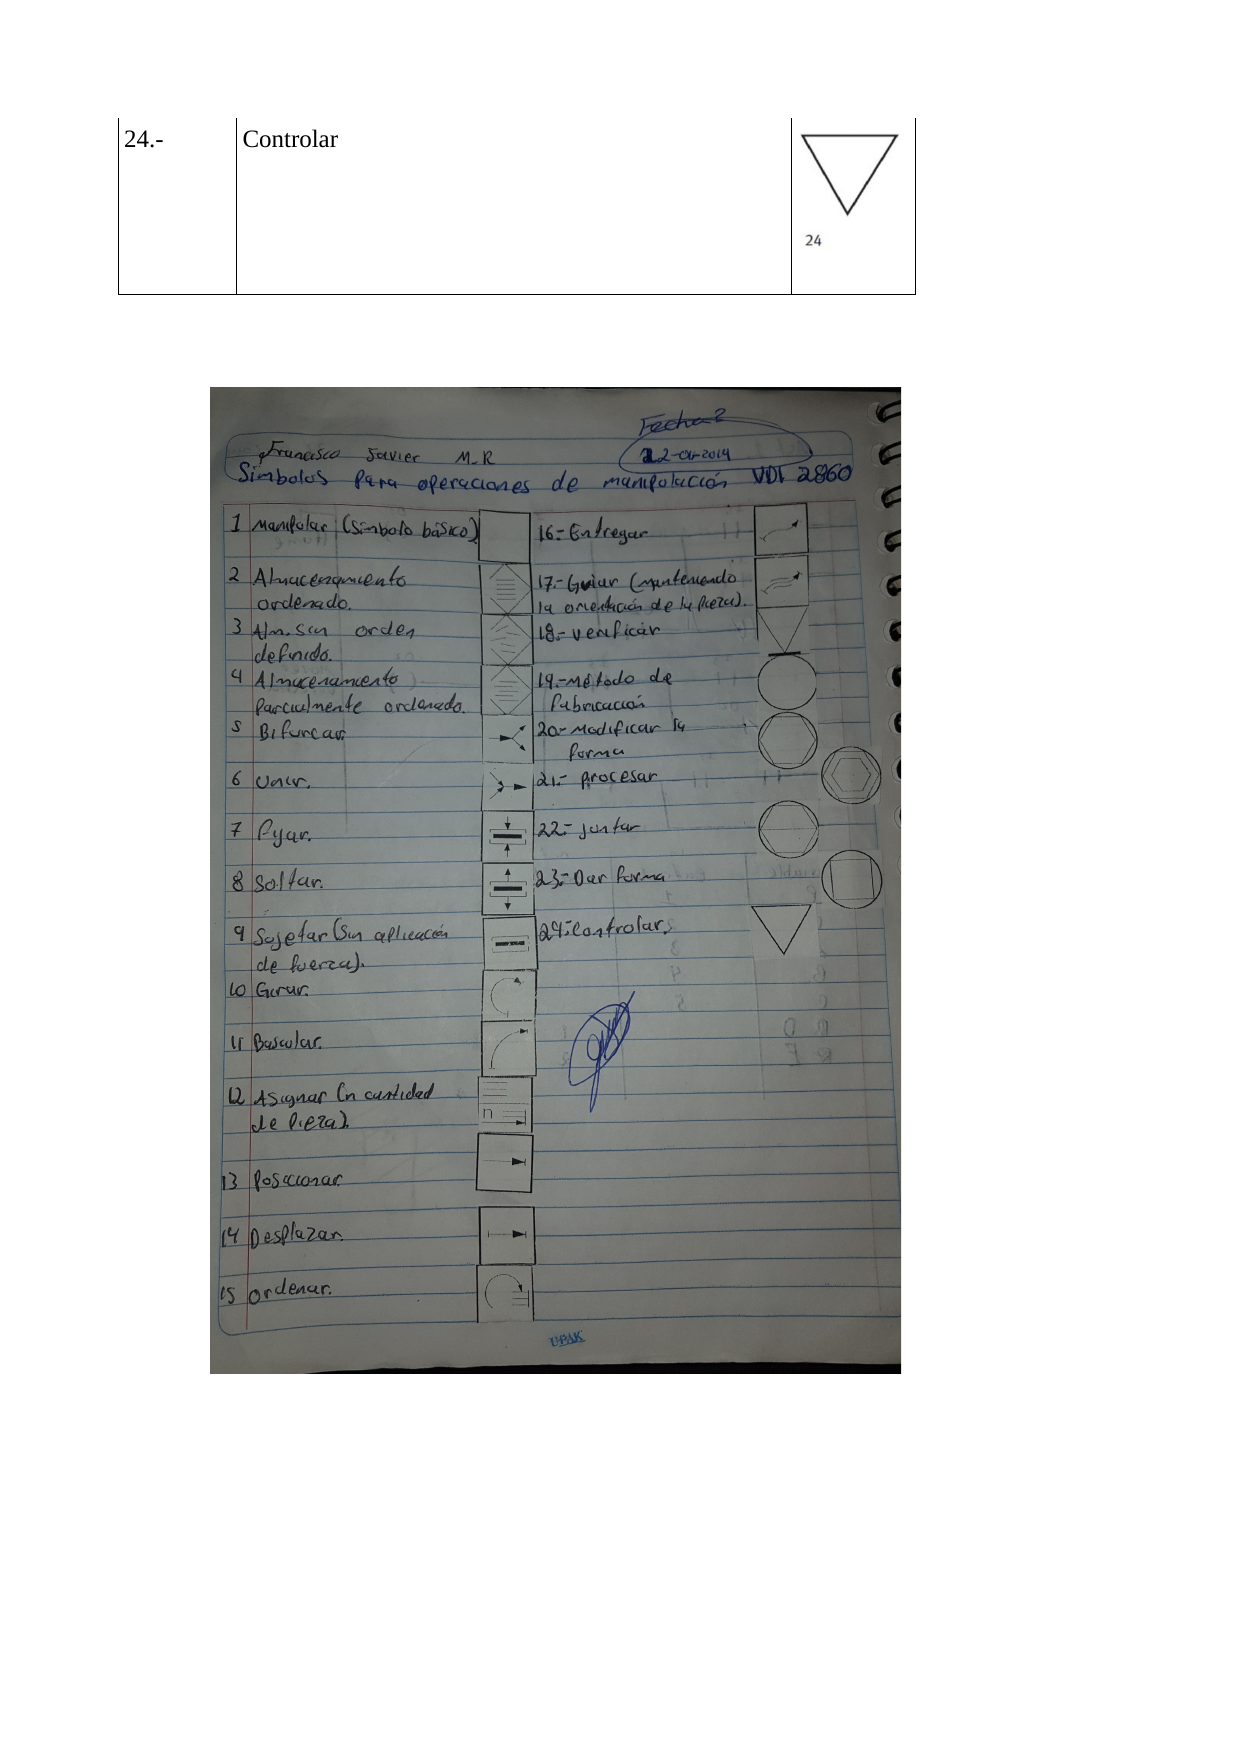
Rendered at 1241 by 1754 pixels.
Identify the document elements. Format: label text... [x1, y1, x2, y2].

table_cell Controlar [237, 118, 791, 254]
table_cell [792, 254, 915, 294]
table_cell [237, 254, 791, 294]
picture [210, 387, 902, 1374]
picture [796, 124, 907, 249]
table_cell [792, 118, 915, 254]
table_cell [119, 254, 236, 294]
table_cell 24.- [119, 118, 236, 254]
